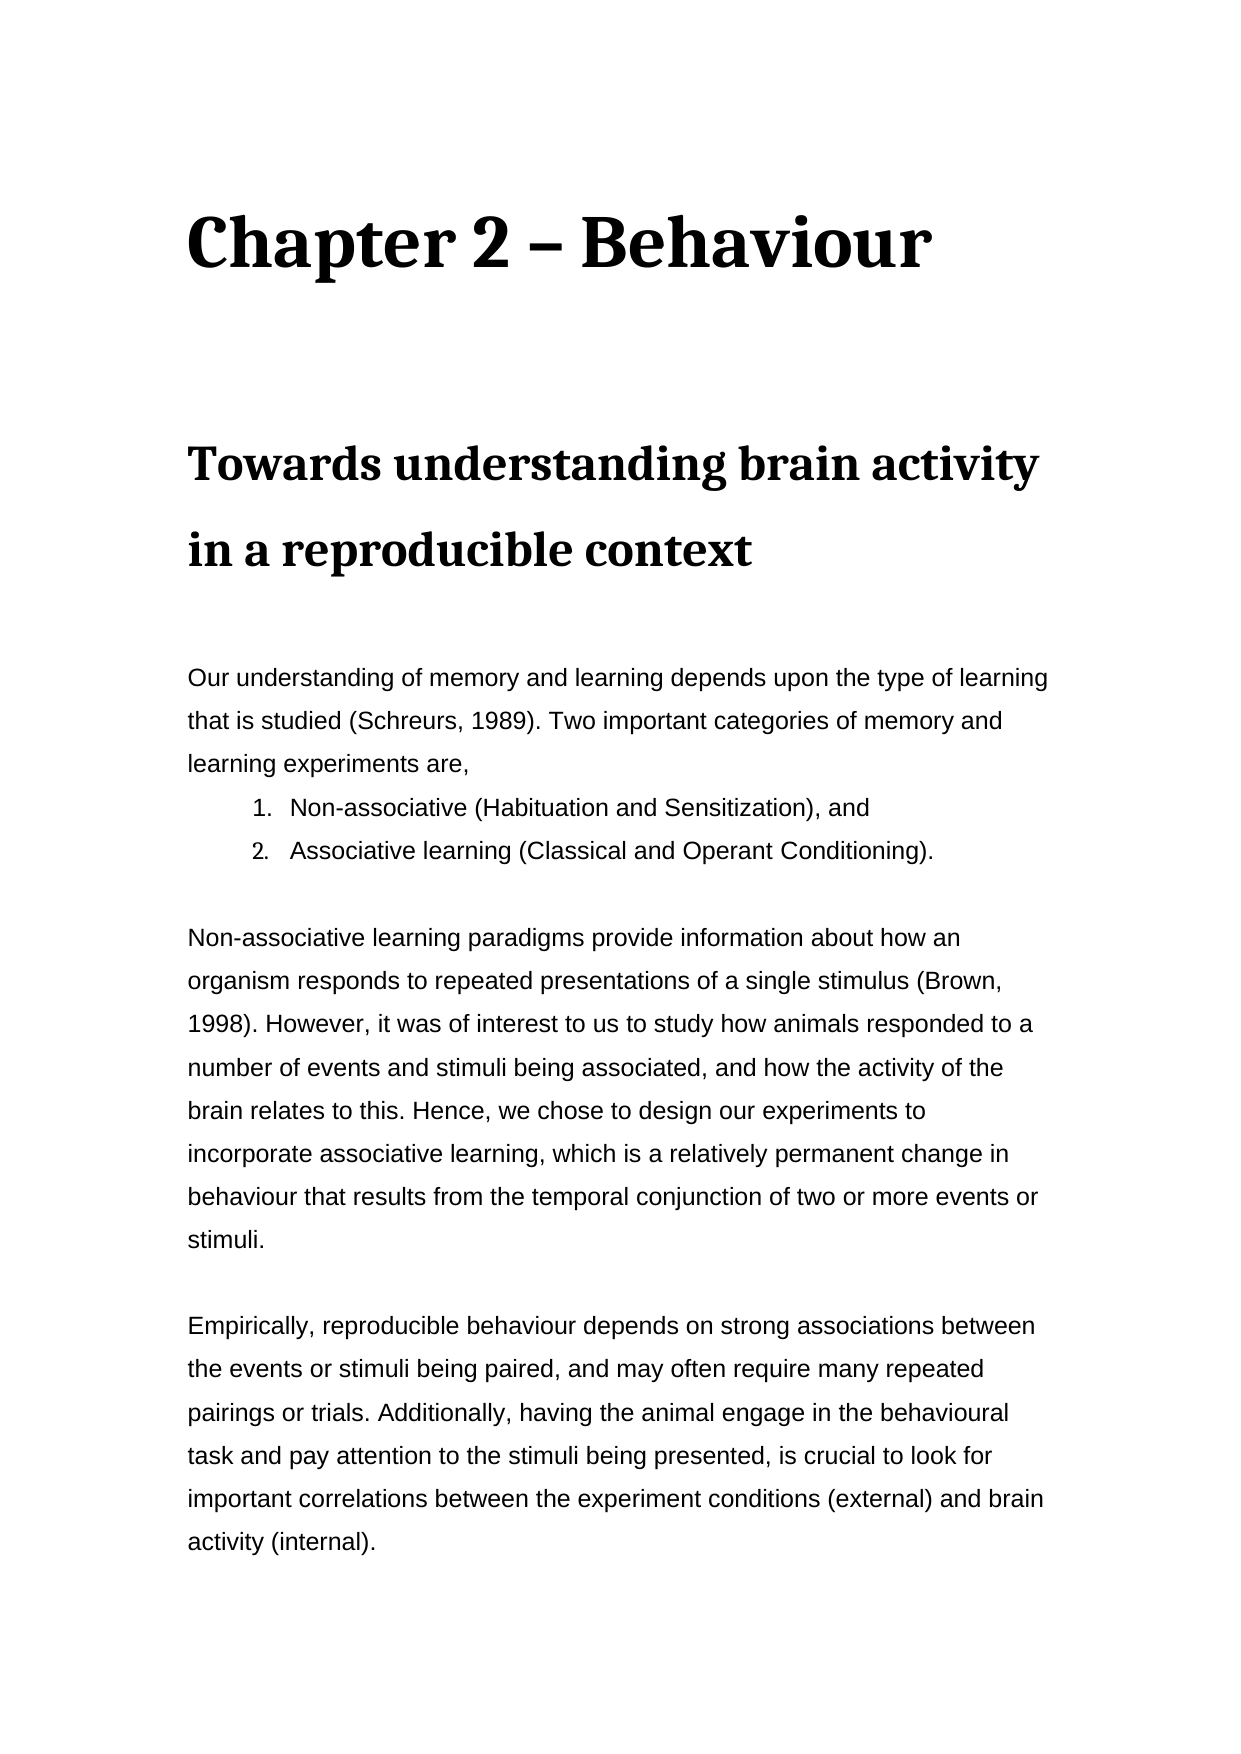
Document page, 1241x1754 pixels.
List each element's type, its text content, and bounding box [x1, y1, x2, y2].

subtitle Towards understanding brain activity in a reproducible context [187, 435, 1053, 579]
text Empirically, reproducible behaviour depends on strong associations between the events or stimuli being paired, and may often require many repeated pairings or trials. Additionally, having the animal engage in the behavioural task and pay attention to the stimuli being presented, is crucial to look for important correlations between the experiment conditions (external) and brain activity (internal). [187, 1311, 1053, 1556]
text Our understanding of memory and learning depends upon the type of learning that is studied (Schreurs, 1989). Two important categories of memory and learning experiments are, [187, 663, 1053, 778]
title Chapter 2 – Behaviour [187, 200, 1053, 286]
list Associative learning (Classical and Operant Conditioning). [252, 836, 1053, 865]
text Non-associative learning paradigms provide information about how an organism responds to repeated presentations of a single stimulus (Brown, 1998). However, it was of interest to us to study how animals responded to a number of events and stimuli being associated, and how the activity of the brain relates to this. Hence, we chose to design our experiments to incorporate associative learning, which is a relatively permanent change in behaviour that results from the temporal conjunction of two or more events or stimuli. [187, 923, 1053, 1254]
list Non-associative (Habituation and Sensitization), and [252, 792, 1053, 821]
